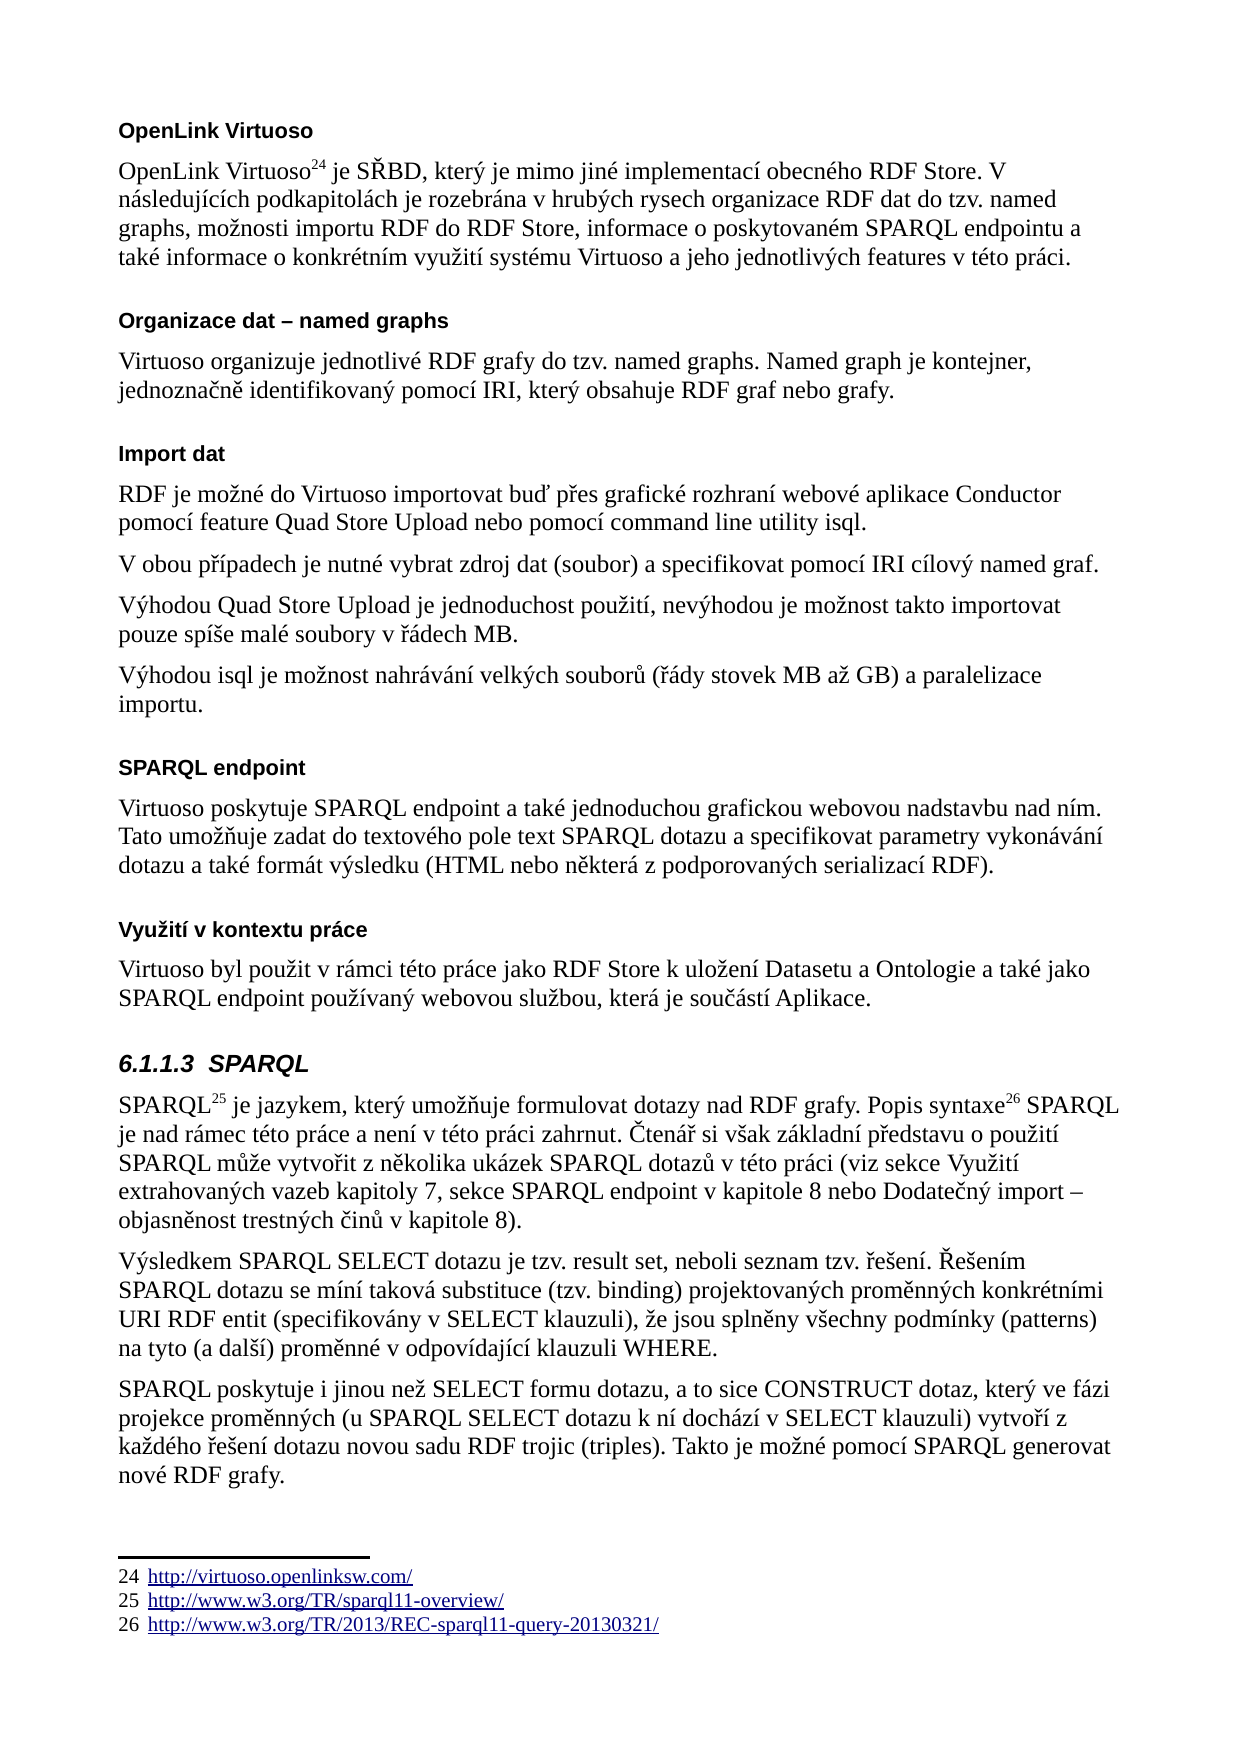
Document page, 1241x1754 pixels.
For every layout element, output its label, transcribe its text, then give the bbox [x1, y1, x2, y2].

text Virtuoso poskytuje SPARQL endpoint a také jednoduchou grafickou webovou nadstavbu nad ním. Tato umožňuje zadat do textového pole text SPARQL dotazu a specifikovat parametry vykonávání dotazu a také formát výsledku (HTML nebo některá z podporovaných serializací RDF). [118, 793, 1122, 879]
text Výhodou isql je možnost nahrávání velkých souborů (řády stovek MB až GB) a paralelizace importu. [118, 660, 1122, 717]
text RDF je možné do Virtuoso importovat buď přes grafické rozhraní webové aplikace Conductor pomocí feature Quad Store Upload nebo pomocí command line utility isql. [118, 479, 1122, 536]
subtitle SPARQL endpoint [118, 755, 1122, 780]
text http://www.w3.org/TR/2013/REC-sparql11-query-20130321/ [118, 1612, 1122, 1636]
subtitle Využití v kontextu práce [118, 916, 1122, 942]
text V obou případech je nutné vybrat zdroj dat (soubor) a specifikovat pomocí IRI cílový named graf. [118, 549, 1122, 577]
subtitle SPARQL [118, 1049, 1122, 1078]
text Virtuoso byl použit v rámci této práce jako RDF Store k uložení Datasetu a Ontologie a také jako SPARQL endpoint používaný webovou službou, která je součástí Aplikace. [118, 954, 1122, 1012]
text Výsledkem SPARQL SELECT dotazu je tzv. result set, neboli seznam tzv. řešení. Řešením SPARQL dotazu se míní taková substituce (tzv. binding) projektovaných proměnných konkrétními URI RDF entit (specifikovány v SELECT klauzuli), že jsou splněny všechny podmínky (patterns) na tyto (a další) proměnné v odpovídající klauzuli WHERE. [118, 1246, 1122, 1361]
subtitle Import dat [118, 441, 1122, 466]
text SPARQL je jazykem, který umožňuje formulovat dotazy nad RDF grafy. Popis syntaxe SPARQL je nad rámec této práce a není v této práci zahrnut. Čtenář si však základní představu o použití SPARQL může vytvořit z několika ukázek SPARQL dotazů v této práci (viz sekce Využití extrahovaných vazeb kapitoly 7, sekce SPARQL endpoint v kapitole 8 nebo Dodatečný import – objasněnost trestných činů v kapitole 8). [118, 1090, 1122, 1234]
text Virtuoso organizuje jednotlivé RDF grafy do tzv. named graphs. Named graph je kontejner, jednoznačně identifikovaný pomocí IRI, který obsahuje RDF graf nebo grafy. [118, 346, 1122, 403]
subtitle OpenLink Virtuoso [118, 118, 1122, 143]
subtitle Organizace dat – named graphs [118, 308, 1122, 333]
text SPARQL poskytuje i jinou než SELECT formu dotazu, a to sice CONSTRUCT dotaz, který ve fázi projekce proměnných (u SPARQL SELECT dotazu k ní dochází v SELECT klauzuli) vytvoří z každého řešení dotazu novou sadu RDF trojic (triples). Takto je možné pomocí SPARQL generovat nové RDF grafy. [118, 1374, 1122, 1489]
text http://www.w3.org/TR/sparql11-overview/ [118, 1588, 1122, 1612]
text OpenLink Virtuoso je SŘBD, který je mimo jiné implementací obecného RDF Store. V následujících podkapitolách je rozebrána v hrubých rysech organizace RDF dat do tzv. named graphs, možnosti importu RDF do RDF Store, informace o poskytovaném SPARQL endpointu a také informace o konkrétním využití systému Virtuoso a jeho jednotlivých features v této práci. [118, 156, 1122, 271]
text http://virtuoso.openlinksw.com/ [118, 1563, 1122, 1588]
text Výhodou Quad Store Upload je jednoduchost použití, nevýhodou je možnost takto importovat pouze spíše malé soubory v řádech MB. [118, 590, 1122, 647]
